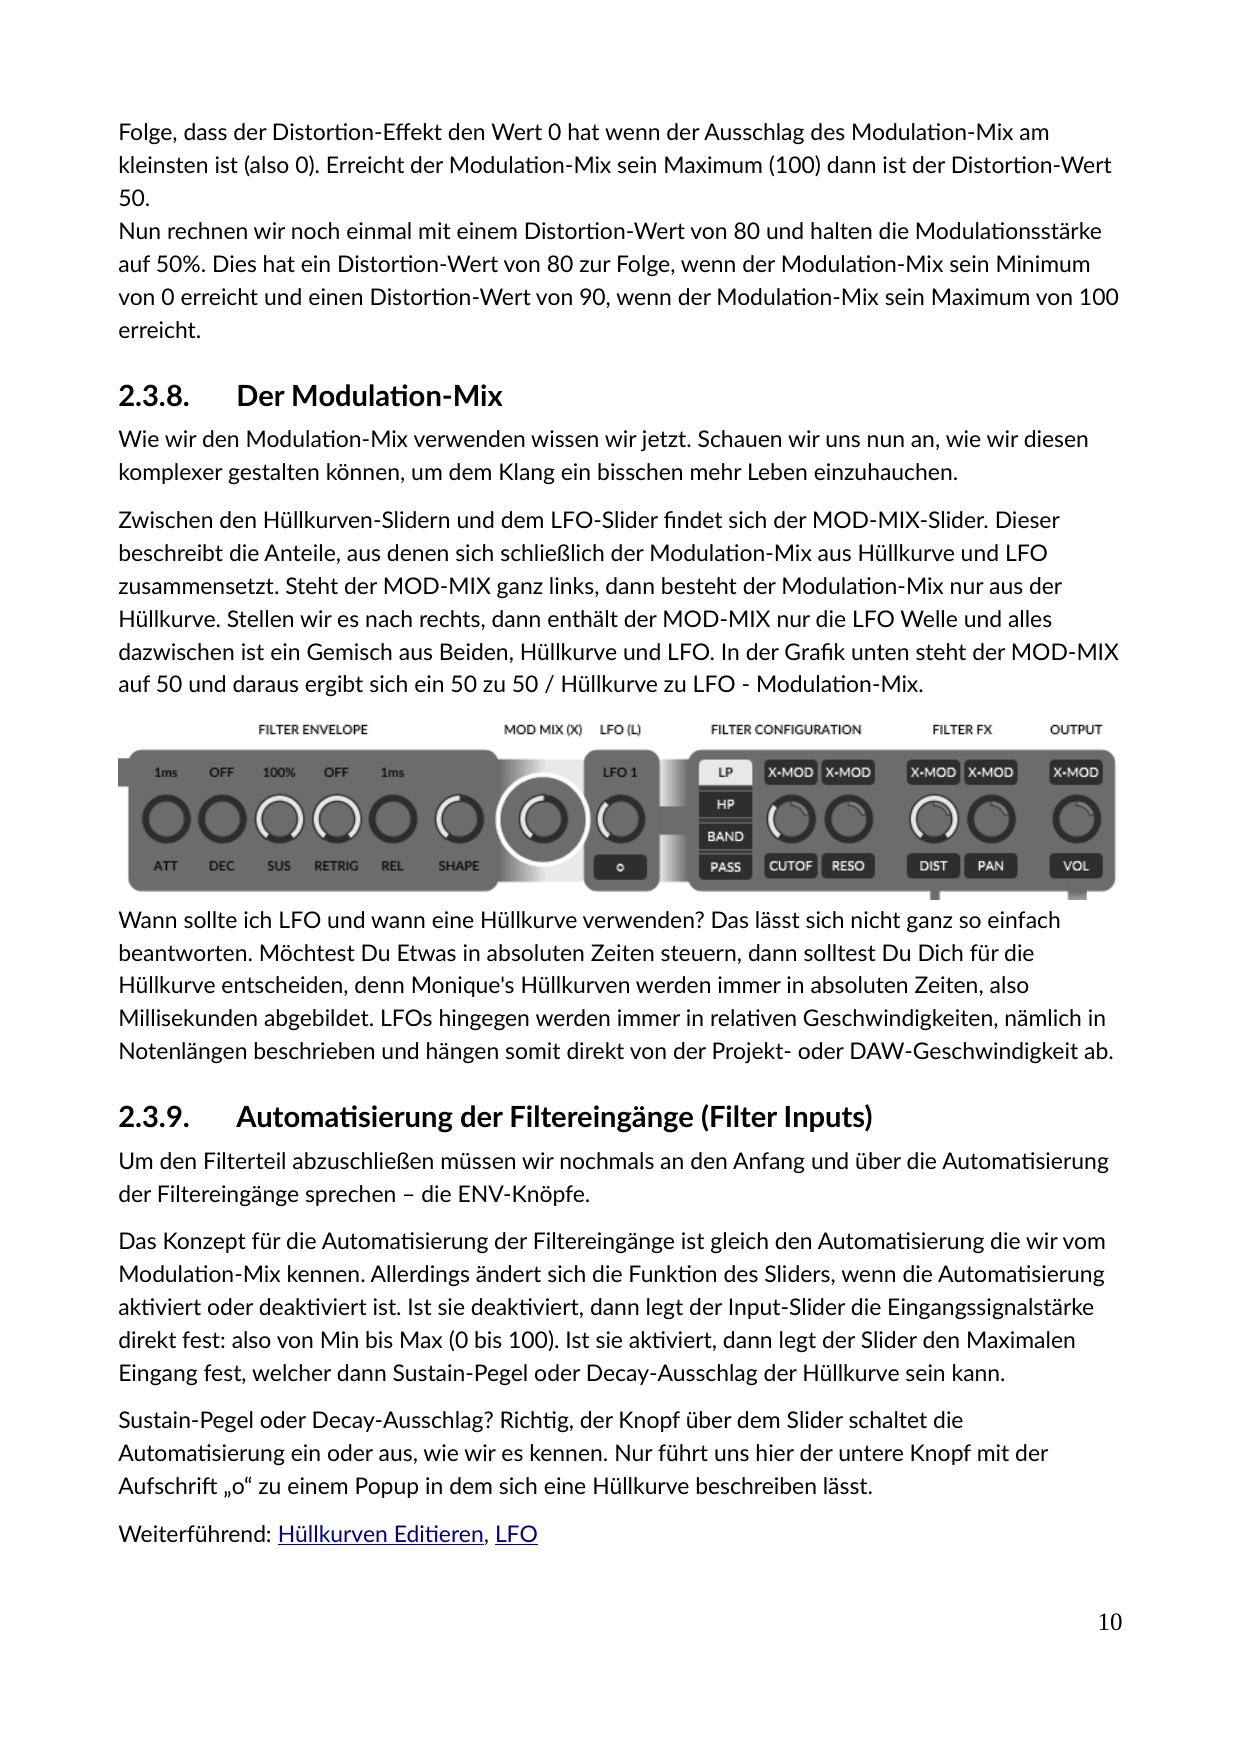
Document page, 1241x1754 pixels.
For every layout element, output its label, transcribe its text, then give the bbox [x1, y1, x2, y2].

text Folge, dass der Distortion-Effekt den Wert 0 hat wenn der Ausschlag des Modulation-Mix am kleinsten ist (also 0). Erreicht der Modulation-Mix sein Maximum (100) dann ist der Distortion-Wert 50. Nun rechnen wir noch einmal mit einem Distortion-Wert von 80 und halten die Modulationsstärke auf 50%. Dies hat ein Distortion-Wert von 80 zur Folge, wenn der Modulation-Mix sein Minimum von 0 erreicht und einen Distortion-Wert von 90, wenn der Modulation-Mix sein Maximum von 100 erreicht. [118, 118, 1122, 343]
text Weiterführend: Hüllkurven Editieren, LFO [118, 1519, 1122, 1547]
text Wie wir den Modulation-Mix verwenden wissen wir jetzt. Schauen wir uns nun an, wie wir diesen komplexer gestalten können, um dem Klang ein bisschen mehr Leben einzuhauchen. [118, 425, 1122, 486]
subtitle Der Modulation-Mix [118, 378, 1122, 413]
text Zwischen den Hüllkurven-Slidern und dem LFO-Slider findet sich der MOD-MIX-Slider. Dieser beschreibt die Anteile, aus denen sich schließlich der Modulation-Mix aus Hüllkurve und LFO zusammensetzt. Steht der MOD-MIX ganz links, dann besteht der Modulation-Mix nur aus der Hüllkurve. Stellen wir es nach rechts, dann enthält der MOD-MIX nur die LFO Welle und alles dazwischen ist ein Gemisch aus Beiden, Hüllkurve und LFO. In der Grafik unten steht der MOD-MIX auf 50 und daraus ergibt sich ein 50 zu 50 / Hüllkurve zu LFO - Modulation-Mix. [118, 506, 1122, 698]
text Wann sollte ich LFO und wann eine Hüllkurve verwenden? Das lässt sich nicht ganz so einfach beantworten. Möchtest Du Etwas in absoluten Zeiten steuern, dann solltest Du Dich für die Hüllkurve entscheiden, denn Monique's Hüllkurven werden immer in absoluten Zeiten, also Millisekunden abgebildet. LFOs hingegen werden immer in relativen Geschwindigkeiten, nämlich in Notenlängen beschrieben und hängen somit direkt von der Projekt- oder DAW-Geschwindigkeit ab. [118, 900, 1122, 1064]
text Sustain-Pegel oder Decay-Ausschlag? Richtig, der Knopf über dem Slider schaltet die Automatisierung ein oder aus, wie wir es kennen. Nur führt uns hier der untere Knopf mit der Aufschrift „o“ zu einem Popup in dem sich eine Hüllkurve beschreiben lässt. [118, 1406, 1122, 1499]
text Das Konzept für die Automatisierung der Filtereingänge ist gleich den Automatisierung die wir vom Modulation-Mix kennen. Allerdings ändert sich die Funktion des Sliders, wenn die Automatisierung aktiviert oder deaktiviert ist. Ist sie deaktiviert, dann legt der Input-Slider die Eingangssignalstärke direkt fest: also von Min bis Max (0 bis 100). Ist sie aktiviert, dann legt der Slider den Maximalen Eingang fest, welcher dann Sustain-Pegel oder Decay-Ausschlag der Hüllkurve sein kann. [118, 1227, 1122, 1386]
picture [118, 717, 1123, 900]
subtitle Automatisierung der Filtereingänge (Filter Inputs) [118, 1099, 1122, 1134]
text Um den Filterteil abzuschließen müssen wir nochmals an den Anfang und über die Automatisierung der Filtereingänge sprechen – die ENV-Knöpfe. [118, 1147, 1122, 1207]
